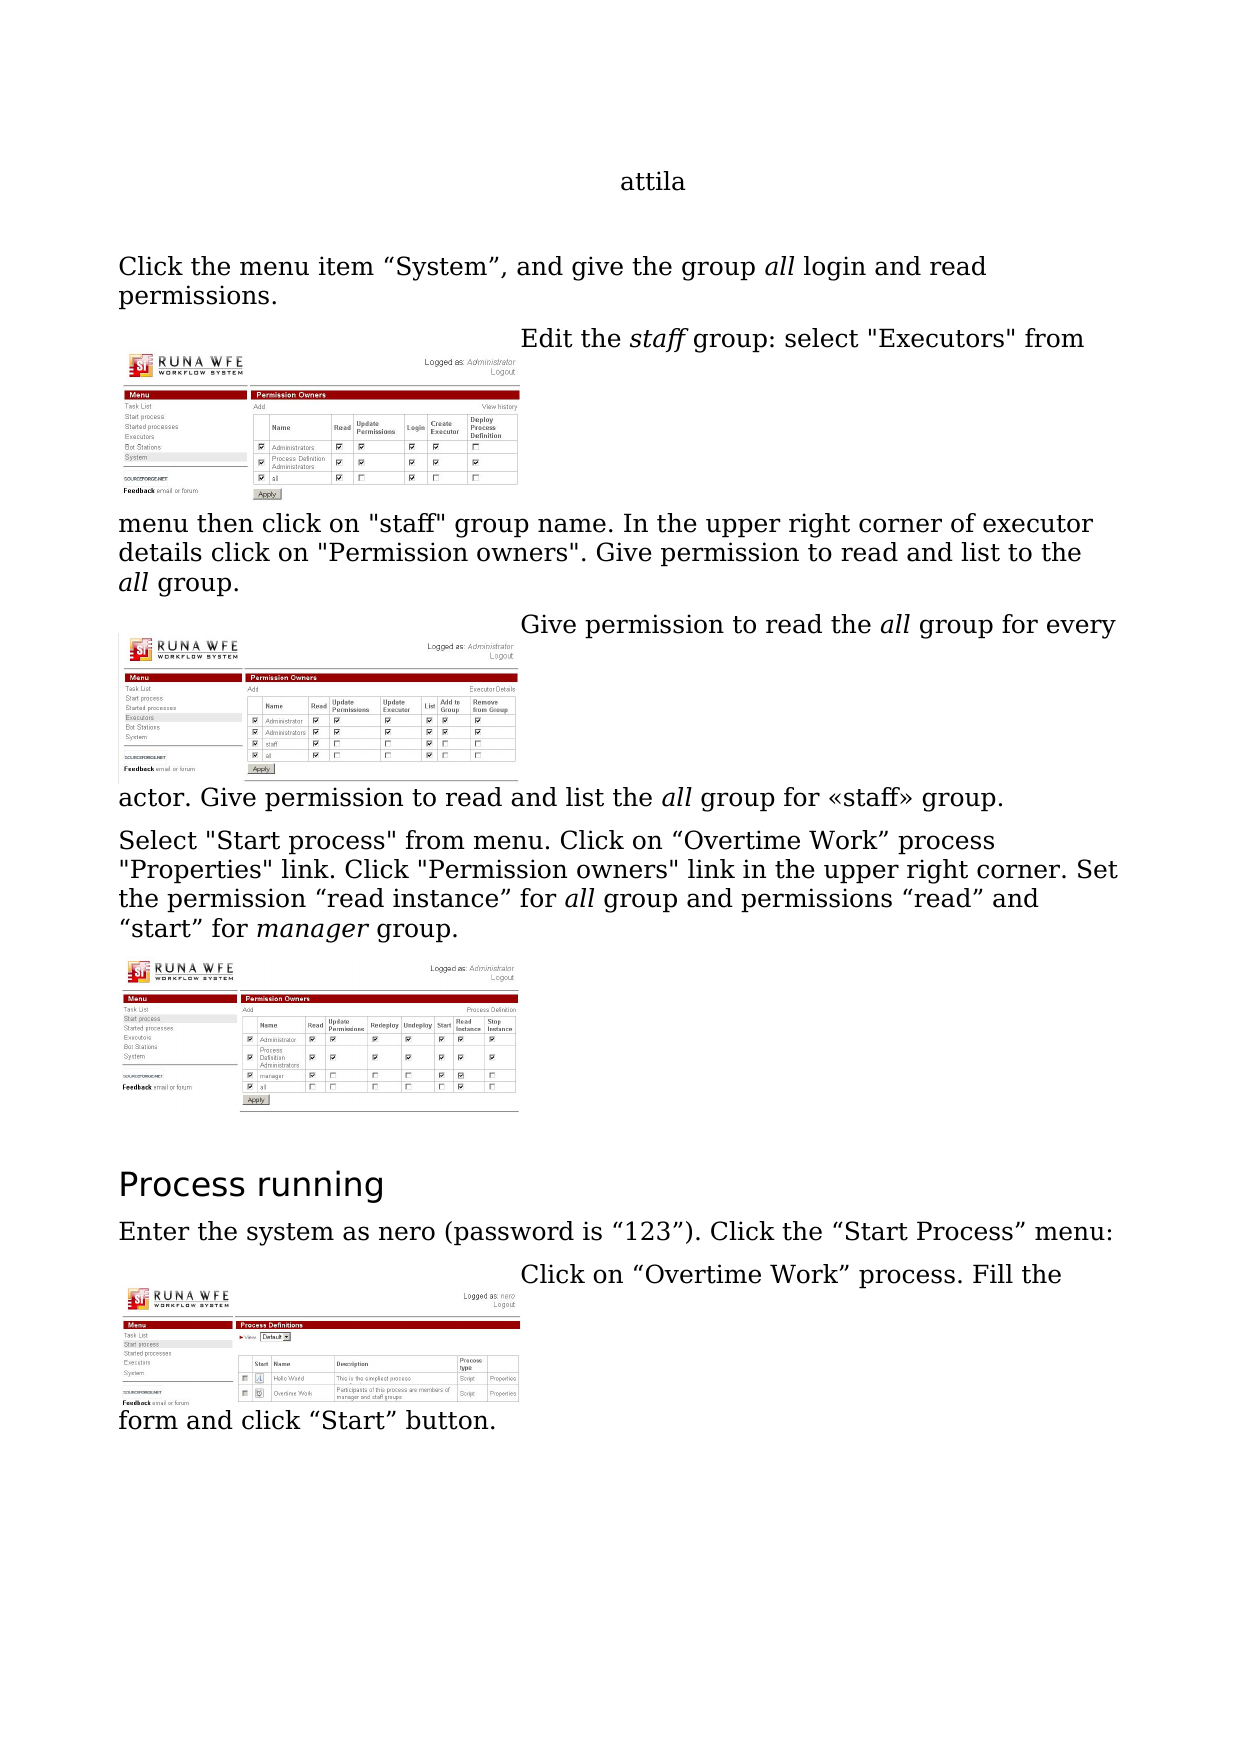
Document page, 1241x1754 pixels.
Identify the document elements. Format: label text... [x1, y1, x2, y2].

text Enter the system as nero (password is “123”). Click the “Start Process” menu: [118, 1217, 1122, 1247]
text Edit the staff group: select "Executors" from menu then click on "staff" group name. In the upper right corner of executor details click on "Permission owners". Give permission to read and list to the all group. [118, 324, 1122, 597]
text Click on “Overtime Work” process. Fill the form and click “Start” button. [118, 1260, 1122, 1436]
text Select "Start process" from menu. Click on “Overtime Work” process "Properties" link. Click "Permission owners" link in the upper right corner. Set the permission “read instance” for all group and permissions “read” and “start” for manager group. [118, 826, 1122, 943]
picture [118, 347, 521, 510]
table_cell [118, 118, 620, 246]
picture [118, 956, 521, 1113]
text Click the menu item “System”, and give the group all login and read permissions. [118, 252, 1122, 311]
subtitle Process running [118, 1165, 1122, 1204]
text Give permission to read the all group for every actor. Give permission to read and list the all group for «staff» group. [118, 610, 1122, 813]
picture [118, 633, 521, 784]
picture [118, 1283, 521, 1407]
table_cell attila [620, 118, 1122, 246]
